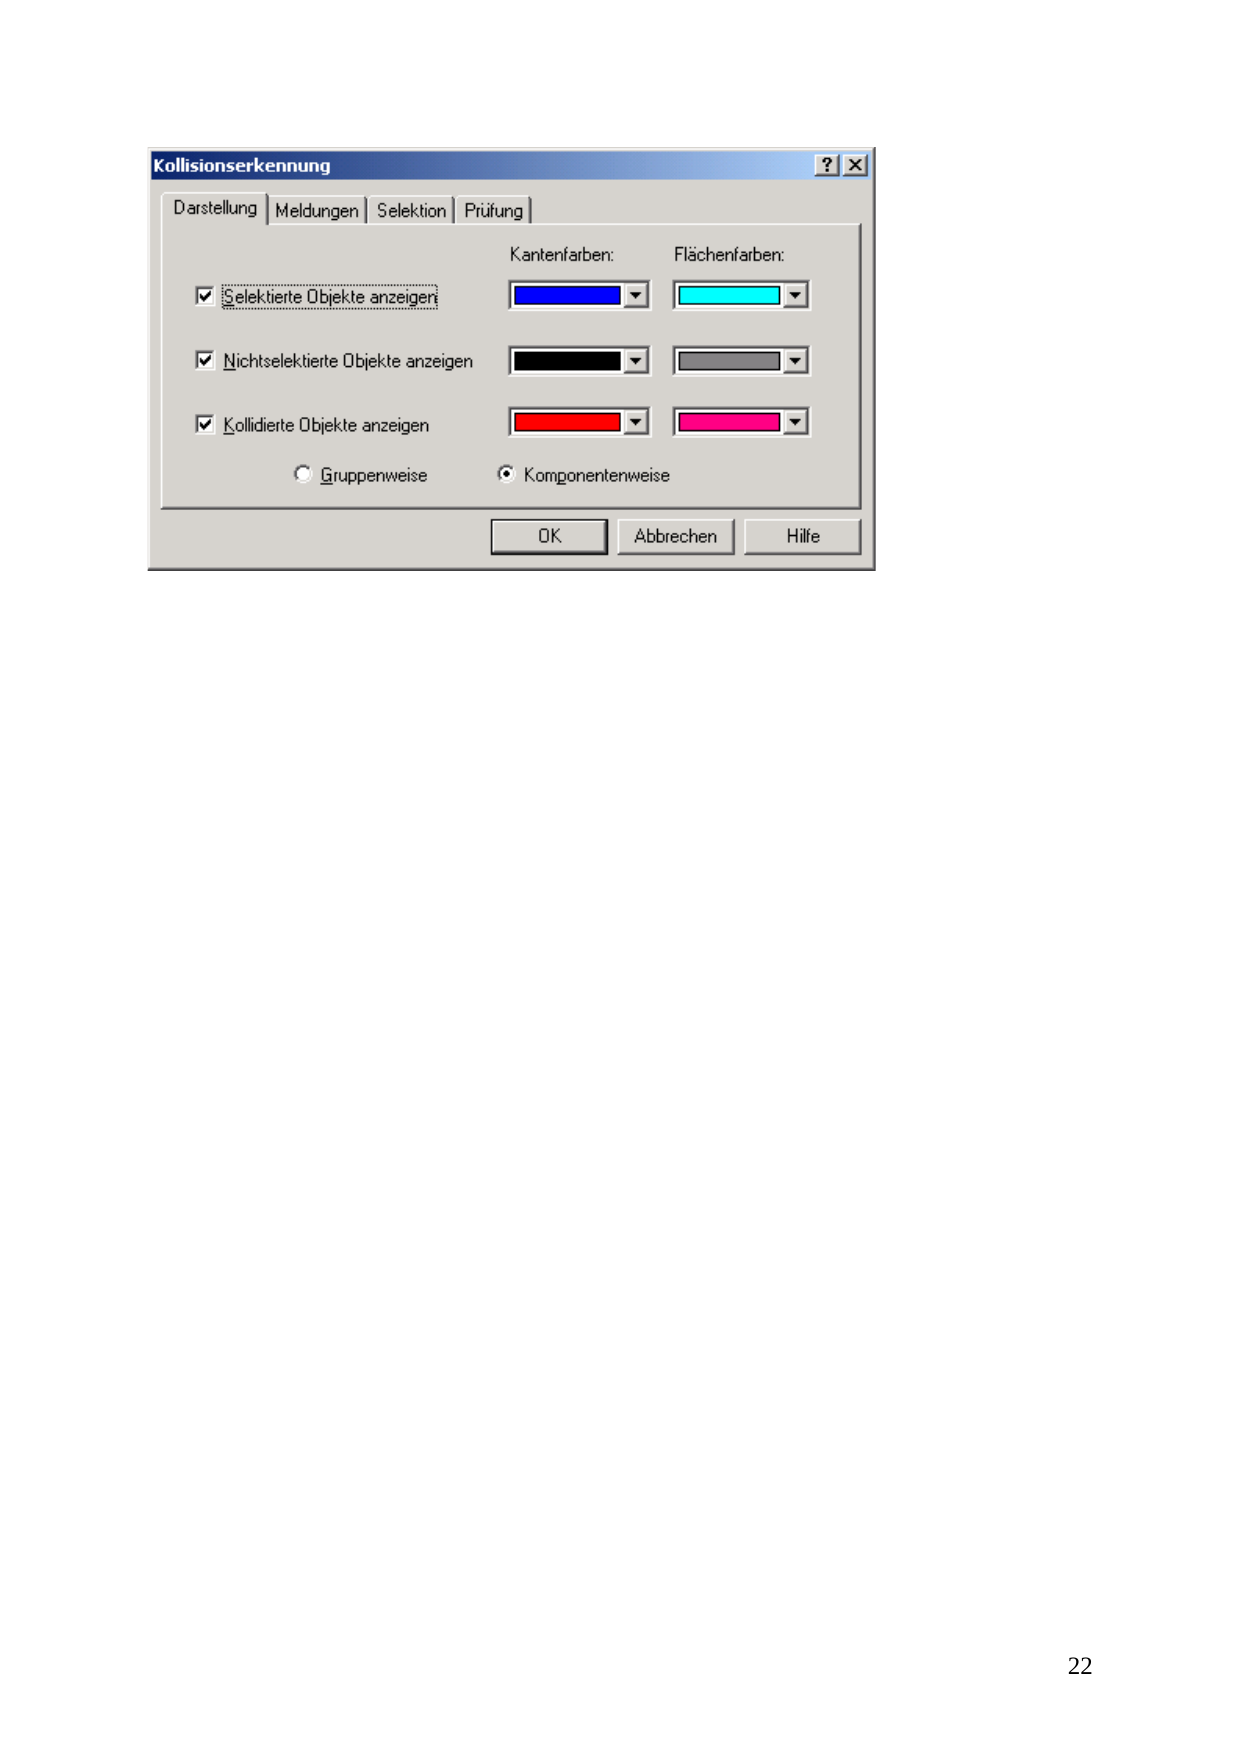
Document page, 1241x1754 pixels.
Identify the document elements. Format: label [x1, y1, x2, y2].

picture [147, 147, 876, 571]
